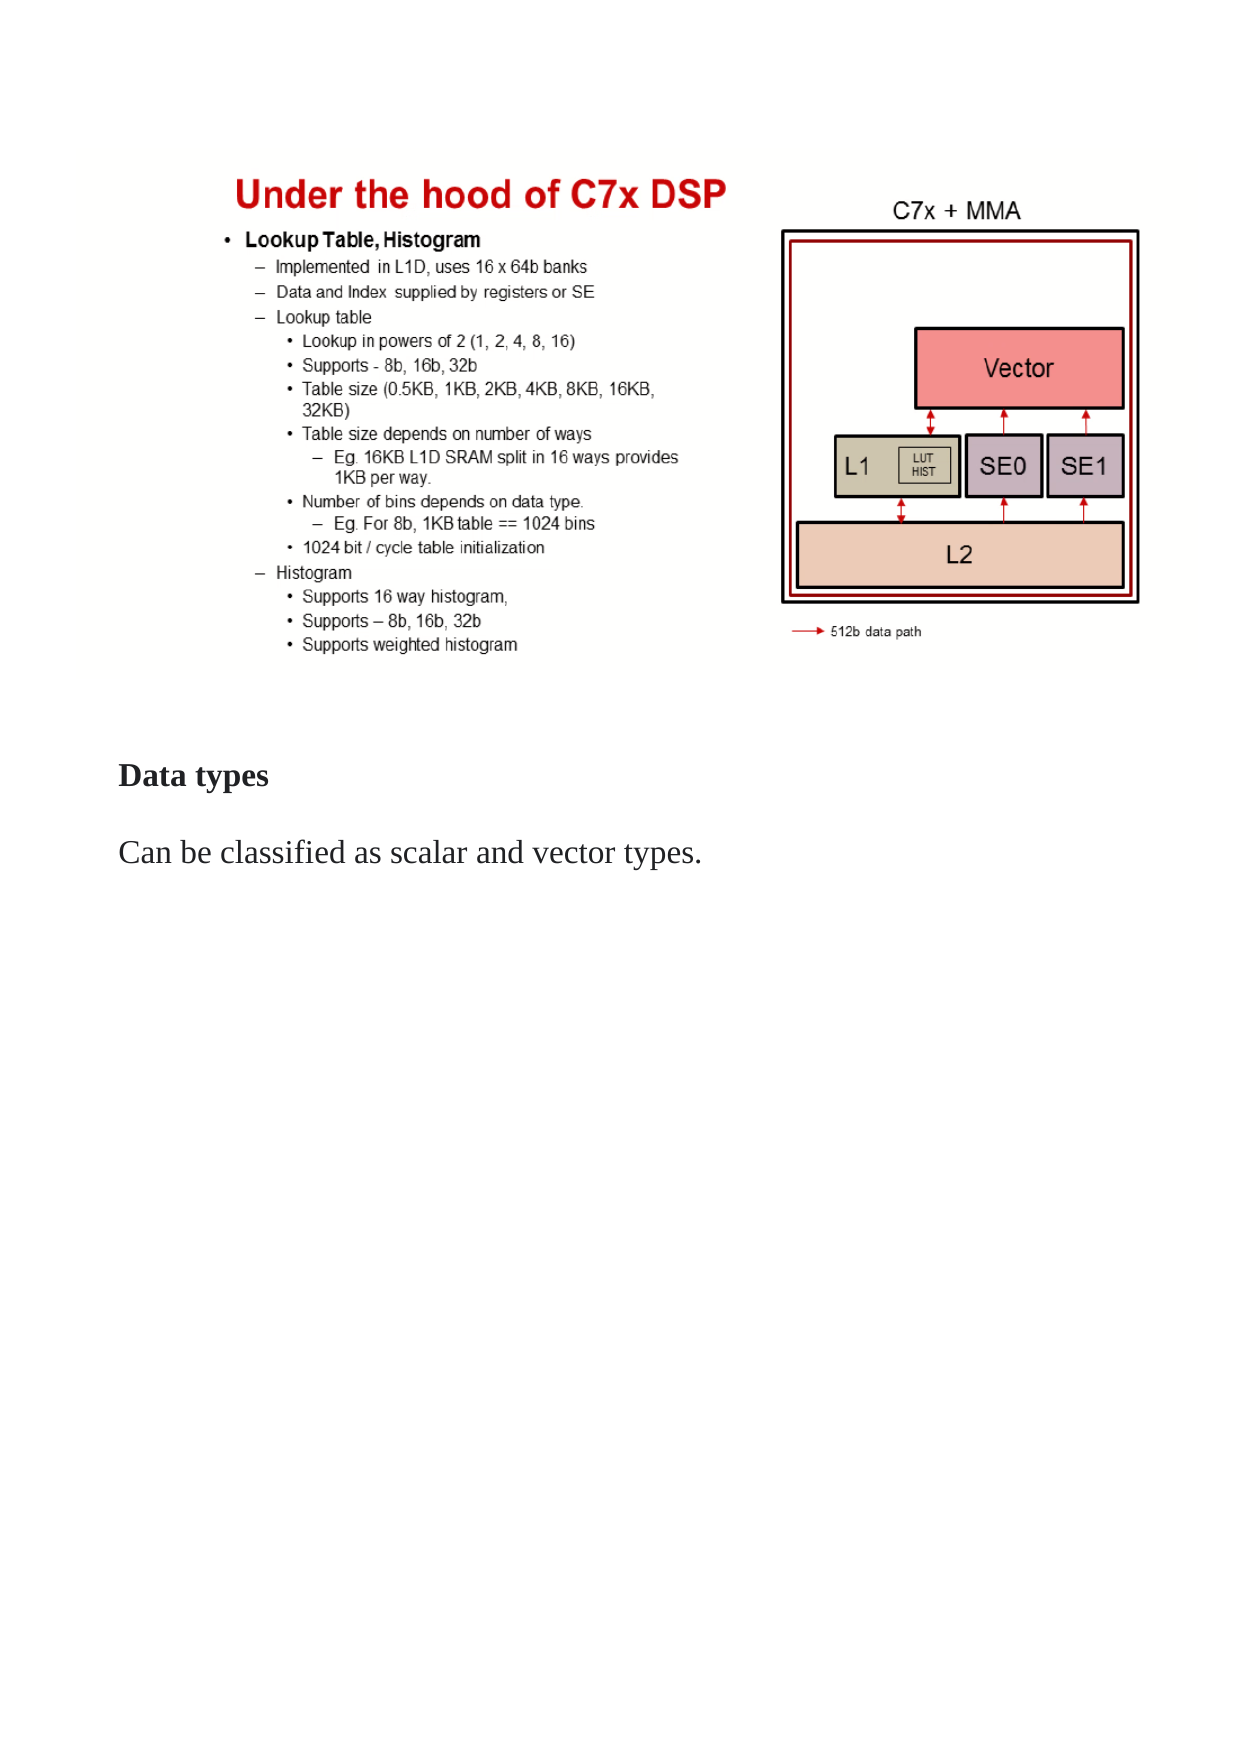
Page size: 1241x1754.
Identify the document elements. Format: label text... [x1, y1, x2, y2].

text Can be classified as scalar and vector types. [118, 832, 1122, 870]
picture [75, 148, 1199, 679]
text Data types [118, 755, 1122, 794]
